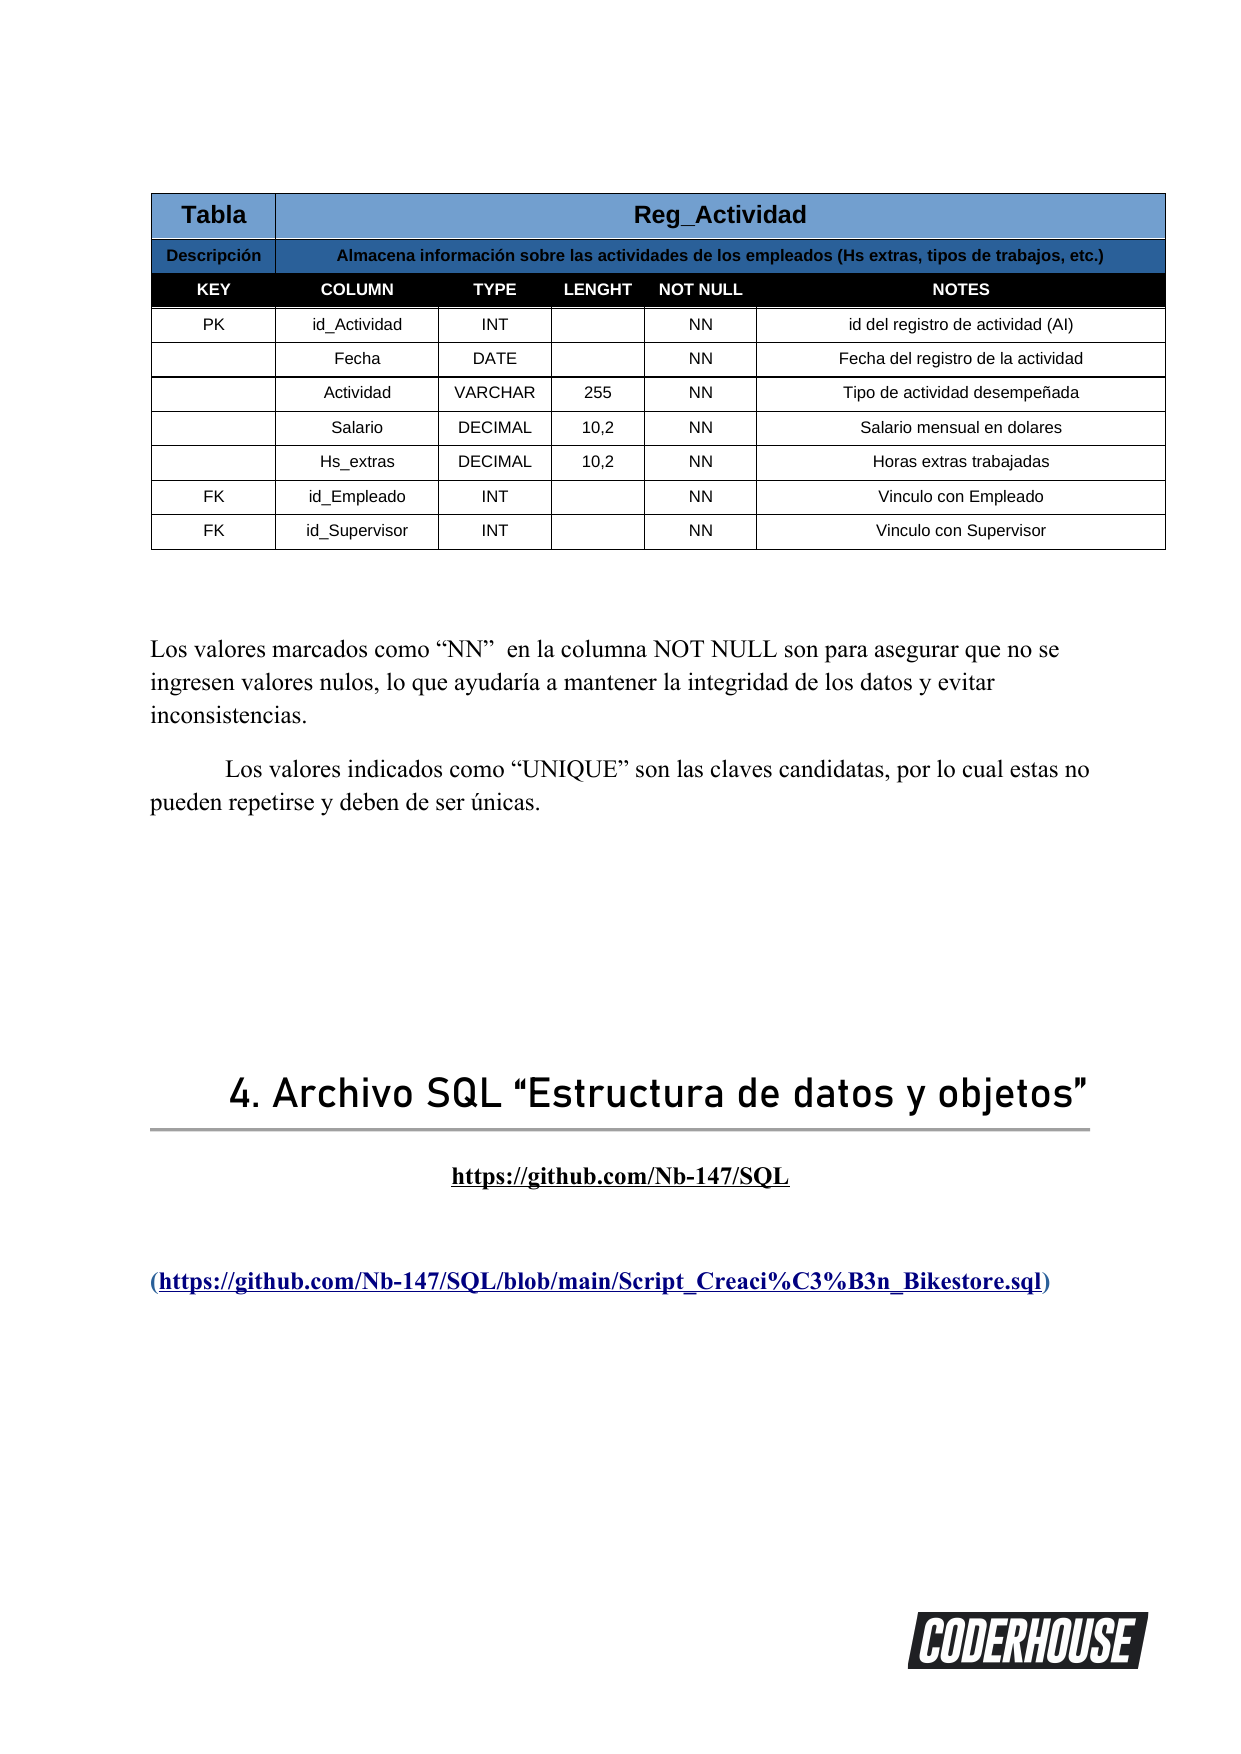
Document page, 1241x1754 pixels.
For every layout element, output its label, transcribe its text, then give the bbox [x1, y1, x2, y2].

table_cell Actividad [276, 378, 438, 411]
table_cell Almacena información sobre las actividades de los empleados (Hs extras, tipos de trabajos, etc.) [276, 240, 1165, 273]
table_cell COLUMN [276, 274, 438, 307]
table_cell [152, 446, 275, 480]
table_cell DECIMAL [439, 446, 551, 480]
table_header Reg_Actividad [276, 194, 1165, 238]
table_cell FK [152, 481, 275, 514]
subtitle 4. Archivo SQL “Estructura de datos y objetos” [187, 1066, 1090, 1116]
table_cell [552, 515, 644, 549]
table_cell id_Empleado [276, 481, 438, 514]
table_cell NN [645, 481, 756, 514]
table_cell INT [439, 515, 551, 549]
table_cell Fecha [276, 343, 438, 376]
table_cell [152, 412, 275, 445]
table_cell NN [645, 446, 756, 480]
table_cell 10,2 [552, 446, 644, 480]
table_cell NN [645, 515, 756, 549]
table_cell NN [645, 343, 756, 376]
table_cell DECIMAL [439, 412, 551, 445]
table_cell 10,2 [552, 412, 644, 445]
picture [907, 1612, 1149, 1669]
table_cell id del registro de actividad (AI) [757, 309, 1165, 342]
table_cell NN [645, 309, 756, 342]
table_cell LENGHT [552, 274, 644, 307]
table_cell NN [645, 412, 756, 445]
table_cell Horas extras trabajadas [757, 446, 1165, 480]
table_cell INT [439, 481, 551, 514]
table_cell NOT NULL [645, 274, 756, 307]
table_cell FK [152, 515, 275, 549]
table_cell id_Supervisor [276, 515, 438, 549]
table_cell [552, 343, 644, 376]
table_cell id_Actividad [276, 309, 438, 342]
table_cell PK [152, 309, 275, 342]
table_cell [552, 309, 644, 342]
table_cell Descripción [152, 240, 275, 273]
table_cell DATE [439, 343, 551, 376]
table_cell Vinculo con Supervisor [757, 515, 1165, 549]
table_cell Fecha del registro de la actividad [757, 343, 1165, 376]
table_cell [552, 481, 644, 514]
table_cell [152, 378, 275, 411]
text Los valores indicados como “UNIQUE” son las claves candidatas, por lo cual estas no pueden repetirse y deben de ser únicas. [150, 754, 1090, 816]
table_cell INT [439, 309, 551, 342]
table_header Tabla [152, 194, 275, 238]
table_cell [152, 343, 275, 376]
table_cell NN [645, 378, 756, 411]
table_cell TYPE [439, 274, 551, 307]
text (https://github.com/Nb-147/SQL/blob/main/Script_Creaci%C3%B3n_Bikestore.sql) [150, 1266, 1090, 1294]
table_cell Vinculo con Empleado [757, 481, 1165, 514]
table_cell Salario [276, 412, 438, 445]
table_cell NOTES [757, 274, 1165, 307]
table_cell KEY [152, 274, 275, 307]
table_cell VARCHAR [439, 378, 551, 411]
table_cell Salario mensual en dolares [757, 412, 1165, 445]
text Los valores marcados como “NN” en la columna NOT NULL son para asegurar que no se ingresen valores nulos, lo que ayudaría a mantener la integridad de los datos y evitar inconsistencias. [150, 634, 1090, 729]
table_cell 255 [552, 378, 644, 411]
table_cell Hs_extras [276, 446, 438, 480]
table_cell Tipo de actividad desempeñada [757, 378, 1165, 411]
text https://github.com/Nb-147/SQL [150, 1161, 1090, 1189]
